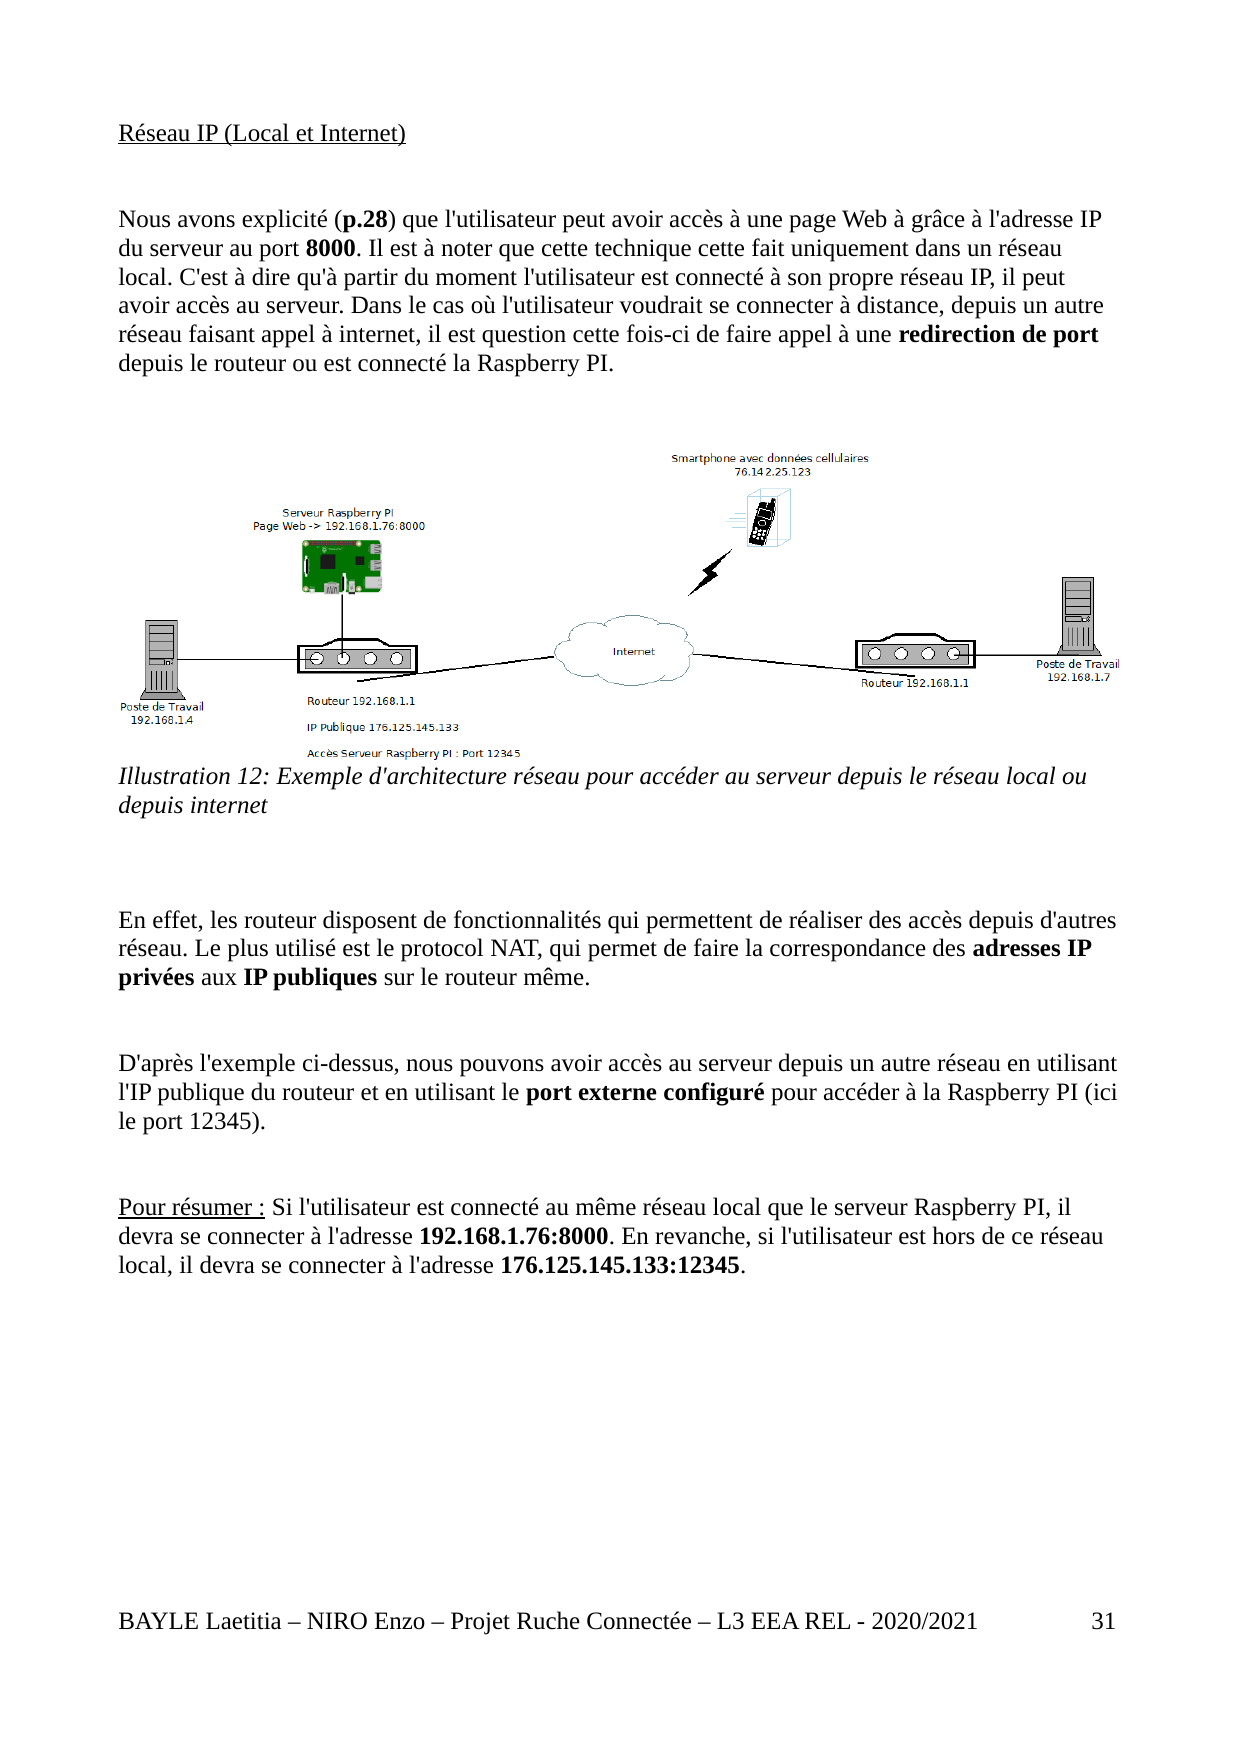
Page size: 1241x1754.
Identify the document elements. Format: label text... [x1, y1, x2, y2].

text Pour résumer : Si l'utilisateur est connecté au même réseau local que le serveur Raspberry PI, il devra se connecter à l'adresse 192.168.1.76:8000. En revanche, si l'utilisateur est hors de ce réseau local, il devra se connecter à l'adresse 176.125.145.133:12345. [118, 1192, 1122, 1278]
text Nous avons explicité (p.28) que l'utilisateur peut avoir accès à une page Web à grâce à l'adresse IP du serveur au port 8000. Il est à noter que cette technique cette fait uniquement dans un réseau local. C'est à dire qu'à partir du moment l'utilisateur est connecté à son propre réseau IP, il peut avoir accès au serveur. Dans le cas où l'utilisateur voudrait se connecter à distance, depuis un autre réseau faisant appel à internet, il est question cette fois-ci de faire appel à une redirection de port depuis le routeur ou est connecté la Raspberry PI. [118, 204, 1122, 377]
text Réseau IP (Local et Internet) [118, 118, 1122, 147]
text En effet, les routeur disposent de fonctionnalités qui permettent de réaliser des accès depuis d'autres réseau. Le plus utilisé est le protocol NAT, qui permet de faire la correspondance des adresses IP privées aux IP publiques sur le routeur même. [118, 905, 1122, 991]
picture [118, 452, 1123, 761]
text Illustration 12: Exemple d'architecture réseau pour accéder au serveur depuis le réseau local ou depuis internet [118, 761, 1122, 818]
text D'après l'exemple ci-dessus, nous pouvons avoir accès au serveur depuis un autre réseau en utilisant l'IP publique du routeur et en utilisant le port externe configuré pour accéder à la Raspberry PI (ici le port 12345). [118, 1048, 1122, 1135]
